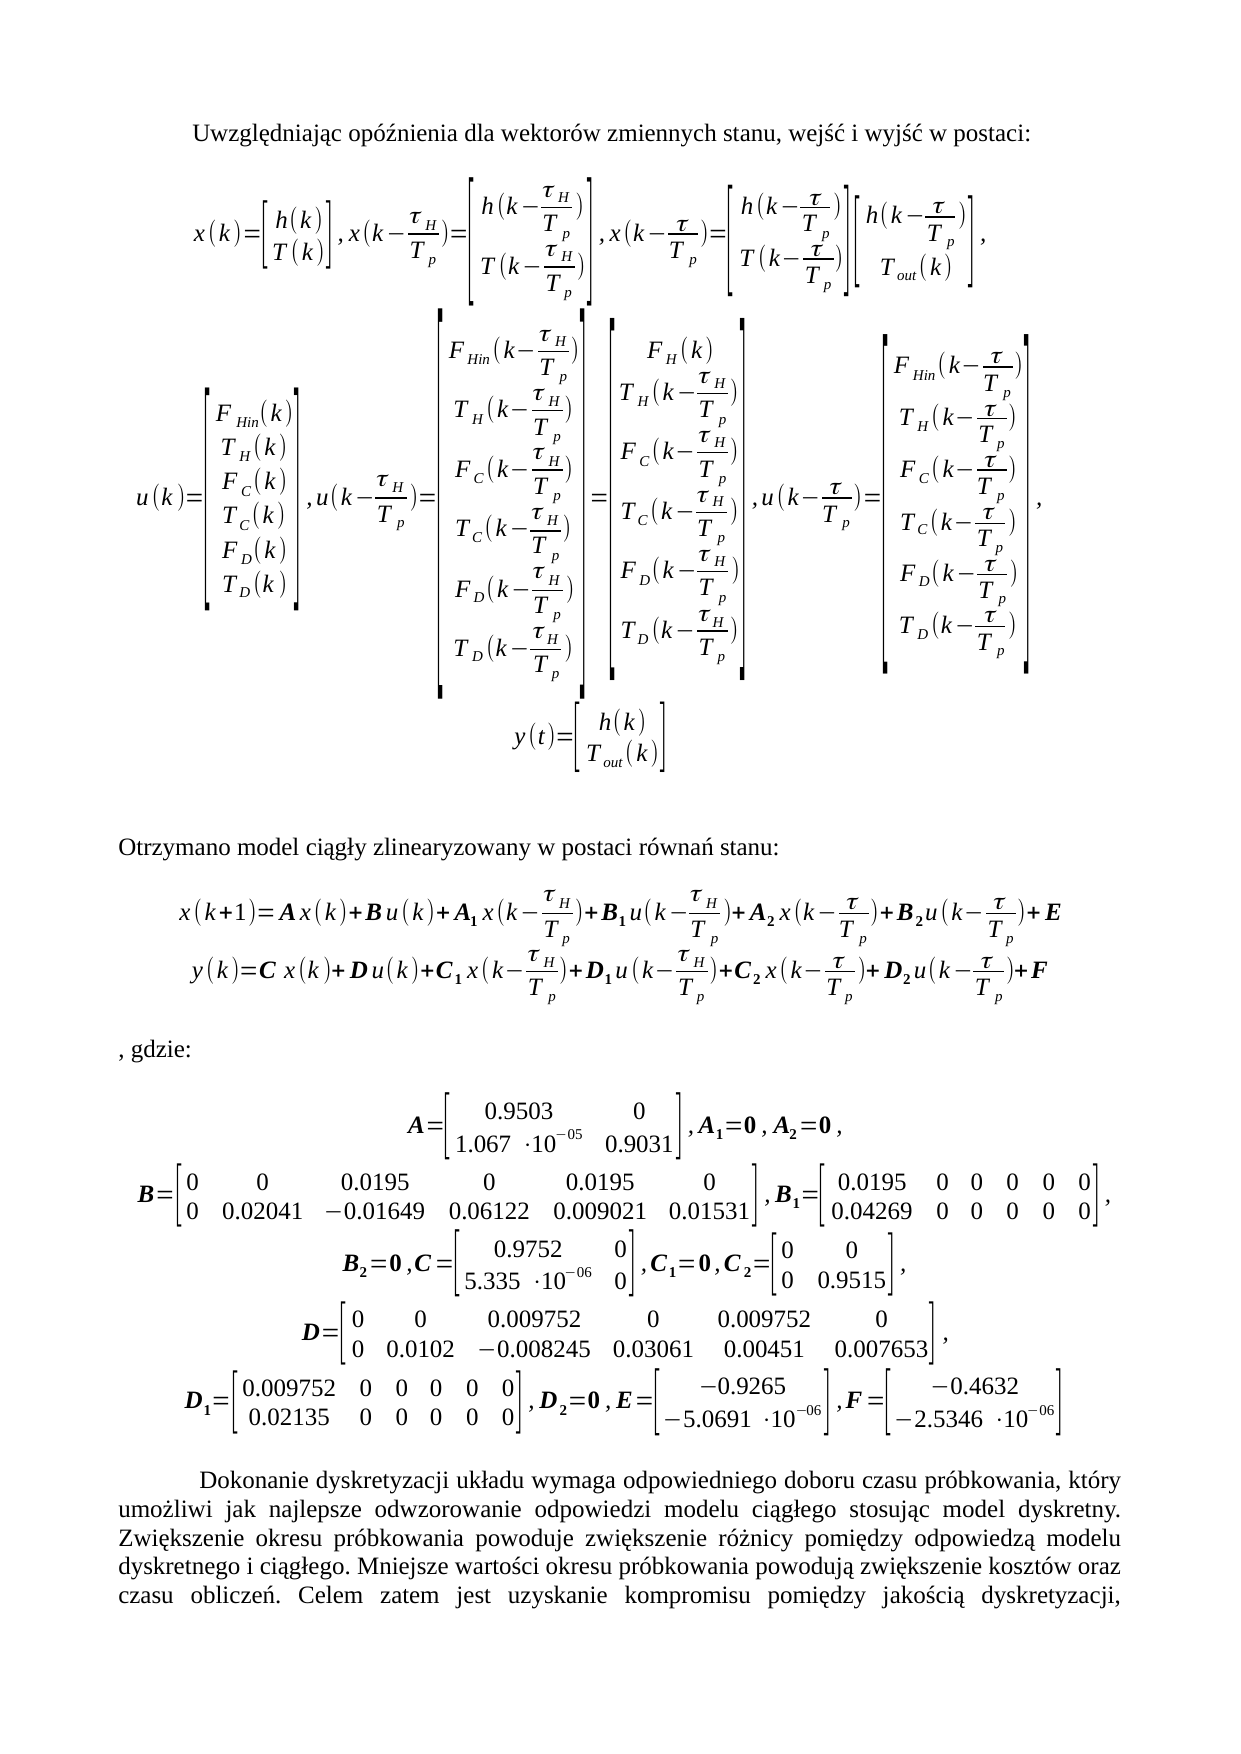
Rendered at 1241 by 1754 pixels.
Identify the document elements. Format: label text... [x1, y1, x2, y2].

text Uwzględniając opóźnienia dla wektorów zmiennych stanu, wejść i wyjść w postaci: [118, 118, 1122, 147]
text Otrzymano model ciągły zlinearyzowany w postaci równań stanu: [118, 832, 1122, 861]
text Dokonanie dyskretyzacji układu wymaga odpowiedniego doboru czasu próbkowania, który umożliwi jak najlepsze odwzorowanie odpowiedzi modelu ciągłego stosując model dyskretny. Zwiększenie okresu próbkowania powoduje zwiększenie różnicy pomiędzy odpowiedzą modelu dyskretnego i ciągłego. Mniejsze wartości okresu próbkowania powodują zwiększenie kosztów oraz czasu obliczeń. Celem zatem jest uzyskanie kompromisu pomiędzy jakością dyskretyzacji, [118, 1465, 1122, 1609]
text , gdzie: [118, 1034, 1122, 1063]
